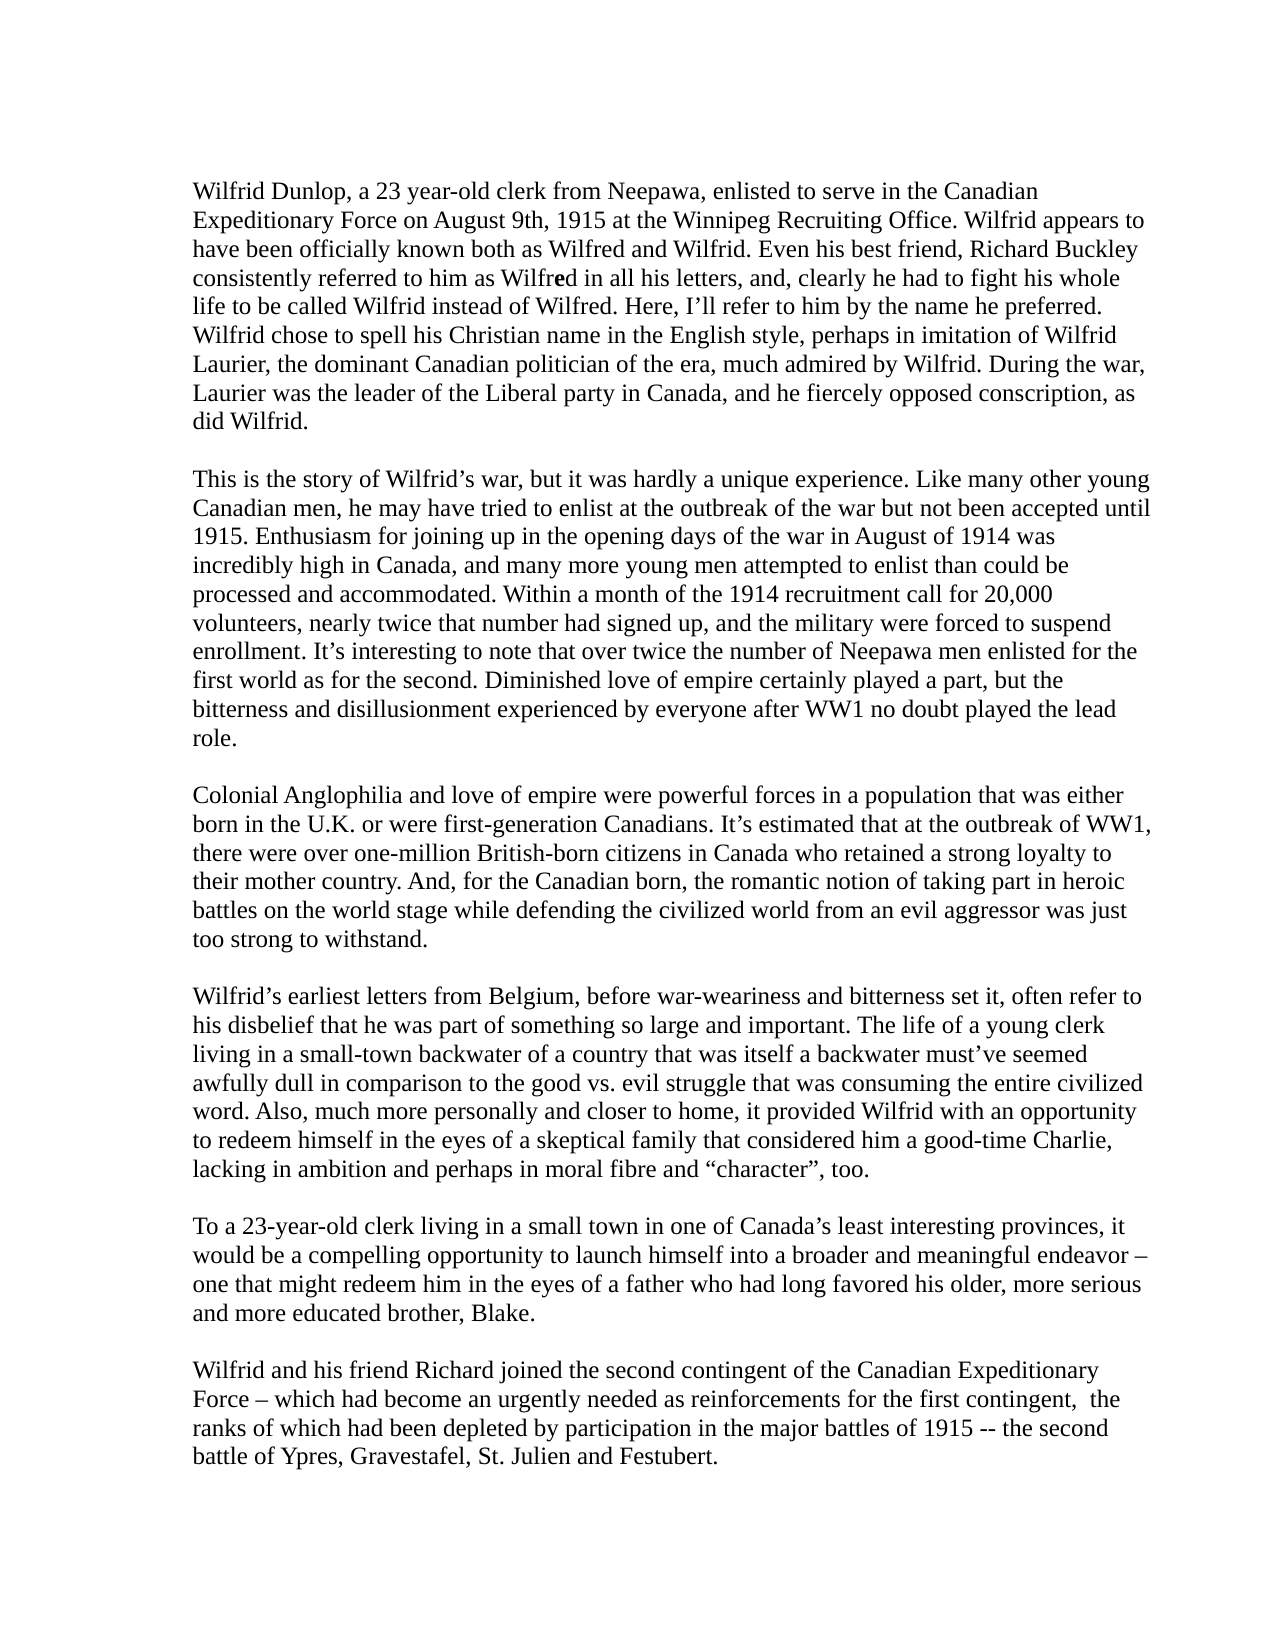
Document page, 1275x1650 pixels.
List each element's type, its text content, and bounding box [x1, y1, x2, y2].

text Wilfrid Dunlop, a 23 year-old clerk from Neepawa, enlisted to serve in the Canadian Expeditionary Force on August 9th, 1915 at the Winnipeg Recruiting Office. Wilfrid appears to have been officially known both as Wilfred and Wilfrid. Even his best friend, Richard Buckley consistently referred to him as Wilfred in all his letters, and, clearly he had to fight his whole life to be called Wilfrid instead of Wilfred. Here, I’ll refer to him by the name he preferred. Wilfrid chose to spell his Christian name in the English style, perhaps in imitation of Wilfrid Laurier, the dominant Canadian politician of the era, much admired by Wilfrid. During the war, Laurier was the leader of the Liberal party in Canada, and he fiercely opposed conscription, as did Wilfrid. [192, 176, 1158, 435]
text Colonial Anglophilia and love of empire were powerful forces in a population that was either born in the U.K. or were first-generation Canadians. It’s estimated that at the outbreak of WW1, there were over one-million British-born citizens in Canada who retained a strong loyalty to their mother country. And, for the Canadian born, the romantic notion of taking part in heroic battles on the world stage while defending the civilized world from an evil aggressor was just too strong to withstand. [192, 780, 1158, 953]
text To a 23-year-old clerk living in a small town in one of Canada’s least interesting provinces, it would be a compelling opportunity to launch himself into a broader and meaningful endeavor – one that might redeem him in the eyes of a father who had long favored his older, more serious and more educated brother, Blake. [192, 1211, 1158, 1326]
text Wilfrid’s earliest letters from Belgium, before war-weariness and bitterness set it, often refer to his disbelief that he was part of something so large and important. The life of a young clerk living in a small-town backwater of a country that was itself a backwater must’ve seemed awfully dull in comparison to the good vs. evil struggle that was consuming the entire civilized word. Also, much more personally and closer to home, it provided Wilfrid with an opportunity to redeem himself in the eyes of a skeptical family that considered him a good-time Charlie, lacking in ambition and perhaps in moral fibre and “character”, too. [192, 981, 1158, 1183]
text This is the story of Wilfrid’s war, but it was hardly a unique experience. Like many other young Canadian men, he may have tried to enlist at the outbreak of the war but not been accepted until 1915. Enthusiasm for joining up in the opening days of the war in August of 1914 was incredibly high in Canada, and many more young men attempted to enlist than could be processed and accommodated. Within a month of the 1914 recruitment call for 20,000 volunteers, nearly twice that number had signed up, and the military were forced to suspend enrollment. It’s interesting to note that over twice the number of Neepawa men enlisted for the first world as for the second. Diminished love of empire certainly played a part, but the bitterness and disillusionment experienced by everyone after WW1 no doubt played the lead role. [192, 464, 1158, 751]
text Wilfrid and his friend Richard joined the second contingent of the Canadian Expeditionary Force – which had become an urgently needed as reinforcements for the first contingent, the ranks of which had been depleted by participation in the major battles of 1915 -- the second battle of Ypres, Gravestafel, St. Julien and Festubert. [192, 1355, 1158, 1470]
